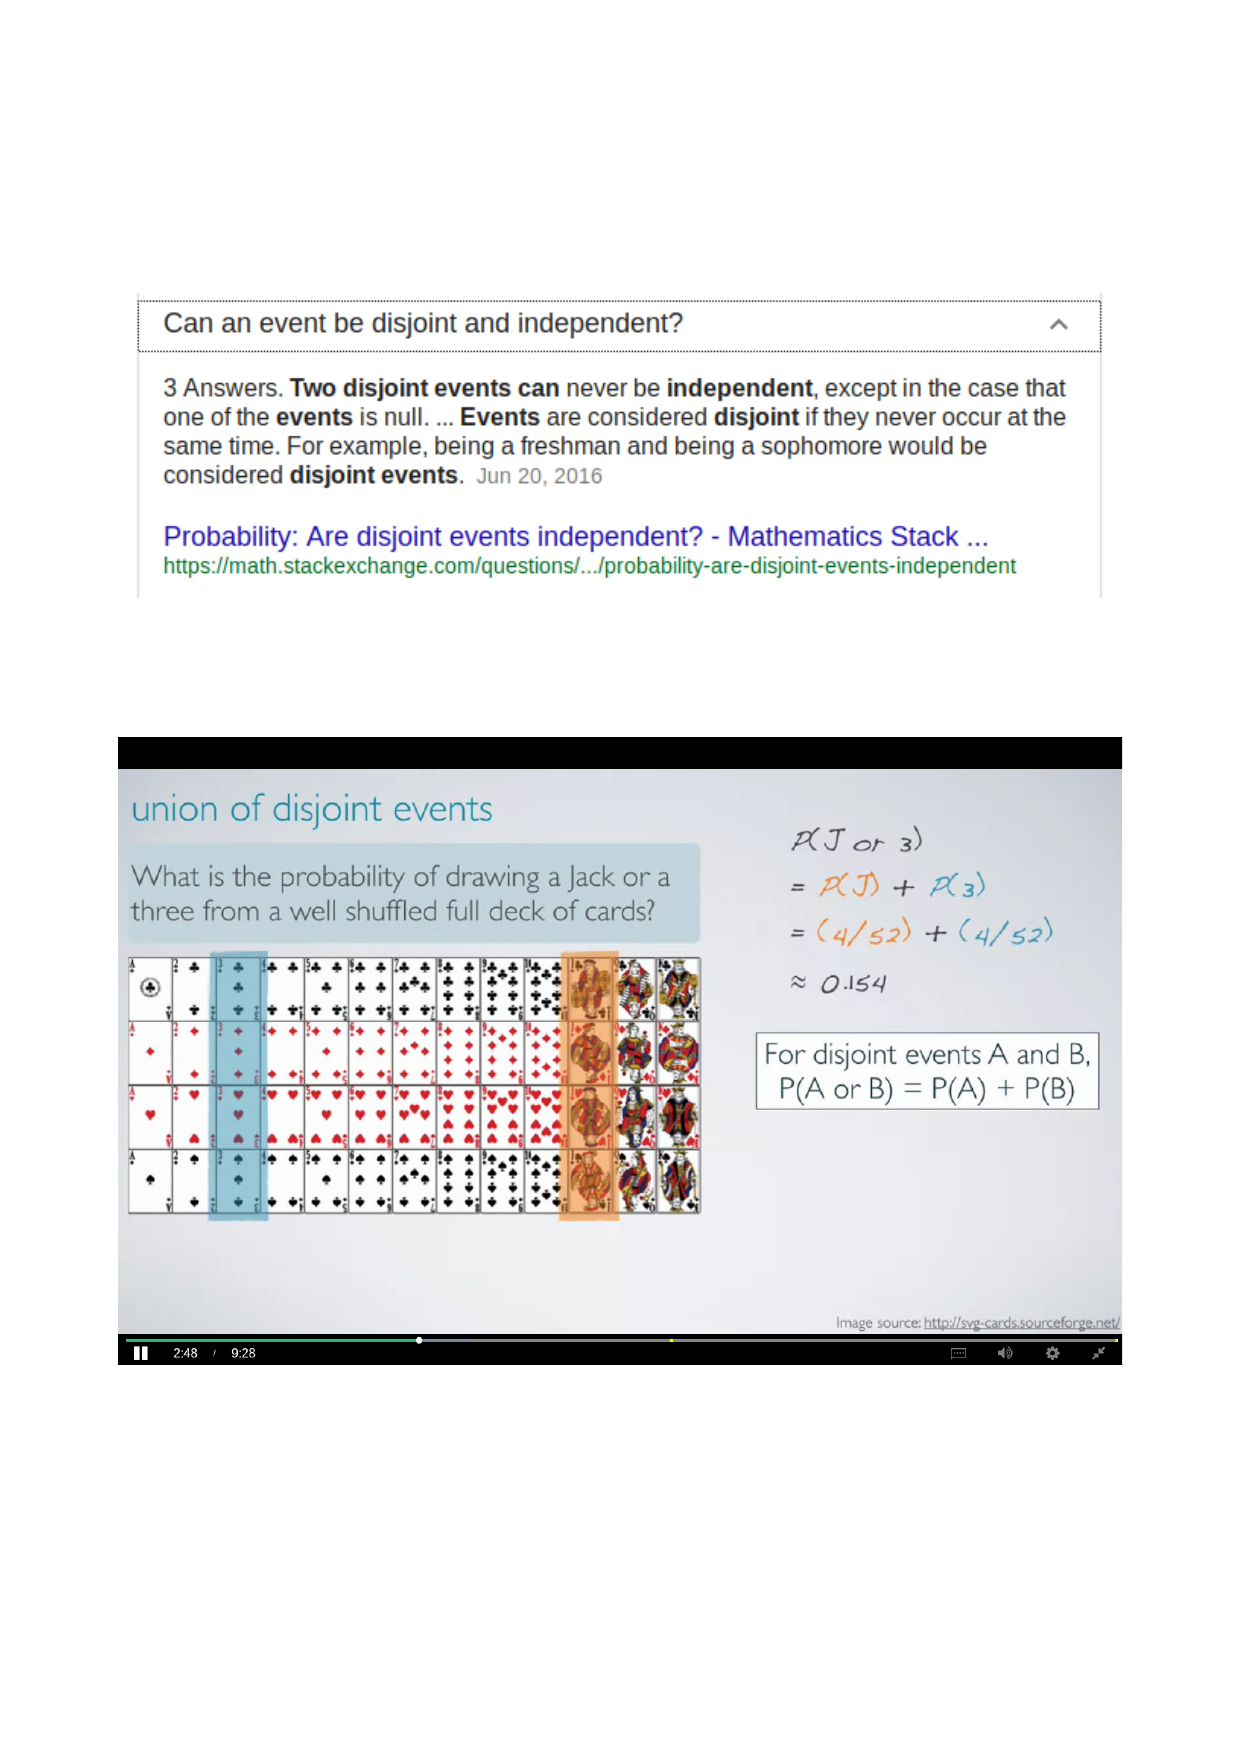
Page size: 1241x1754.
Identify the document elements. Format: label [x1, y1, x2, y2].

picture [118, 737, 1123, 1365]
picture [118, 293, 1123, 598]
